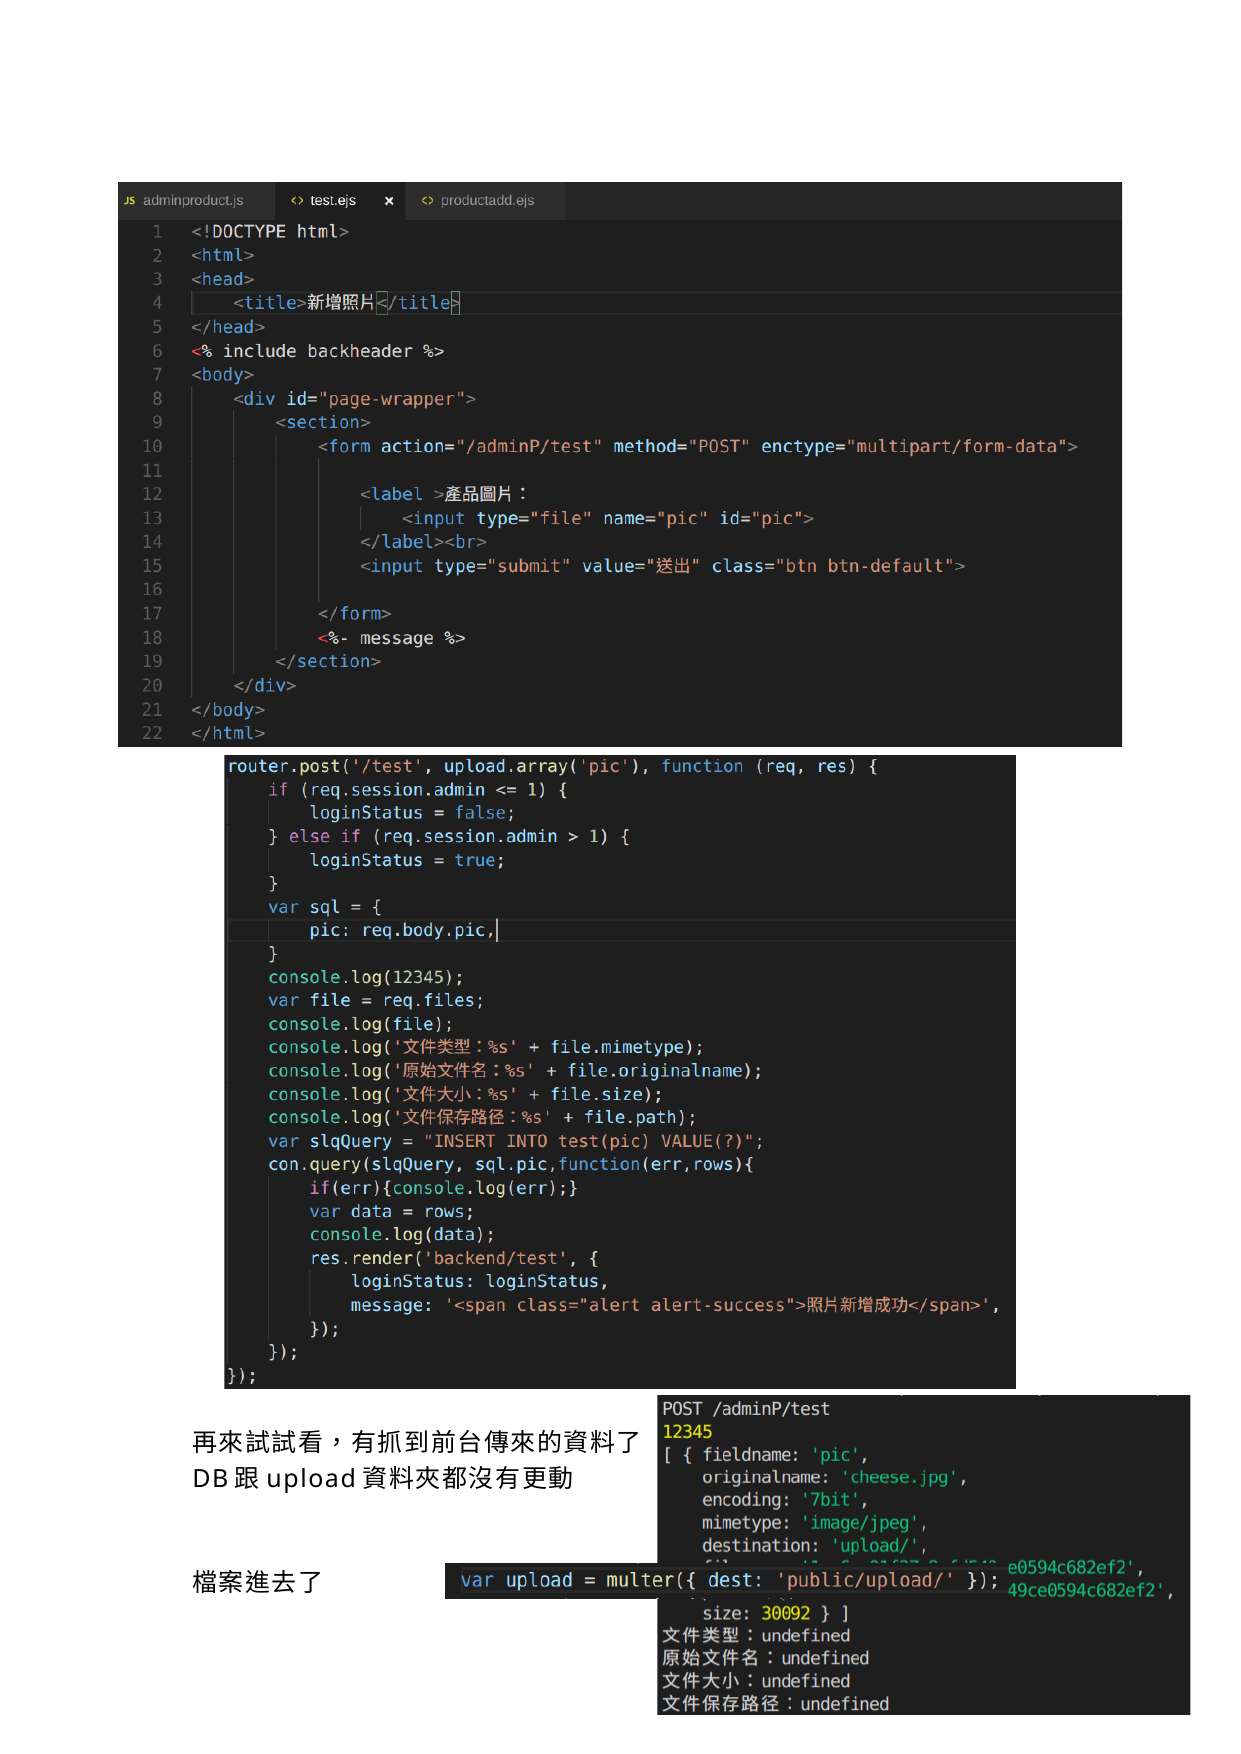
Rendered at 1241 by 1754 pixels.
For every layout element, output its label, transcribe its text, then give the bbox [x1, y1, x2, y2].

text 檔案進去了 [118, 1563, 445, 1599]
picture [224, 755, 1016, 1389]
text DB跟upload資料夾都沒有更動 [118, 1458, 657, 1495]
picture [118, 182, 1123, 747]
text 再來試試看，有抓到前台傳來的資料了 [118, 1422, 657, 1458]
picture [445, 1395, 1191, 1715]
